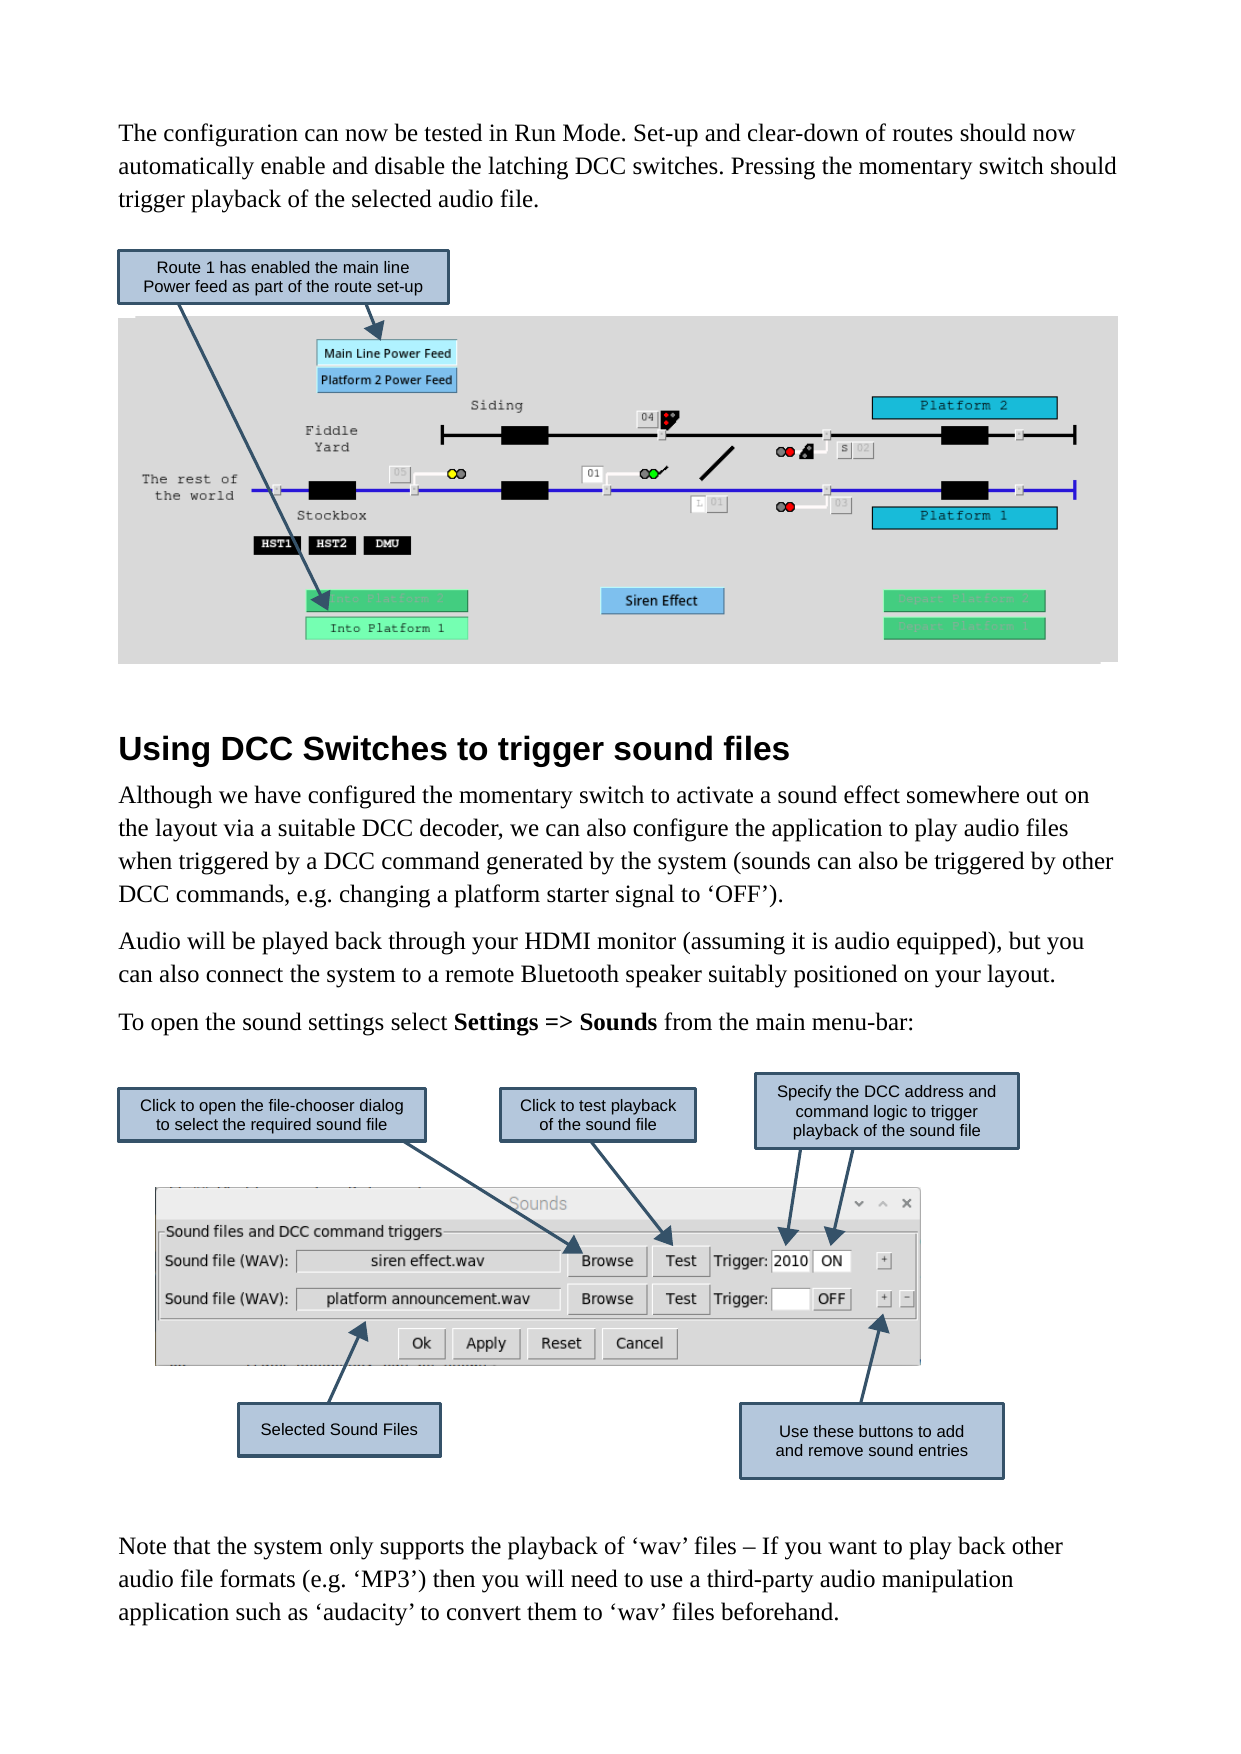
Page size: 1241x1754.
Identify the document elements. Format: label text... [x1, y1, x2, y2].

text To open the sound settings select Settings => Sounds from the main menu-bar: [118, 1007, 1122, 1036]
text Note that the system only supports the playback of ‘wav’ files – If you want to play back other audio file formats (e.g. ‘MP3’) then you will need to use a third-party audio manipulation application such as ‘audacity’ to convert them to ‘wav’ files beforehand. [118, 1531, 1122, 1626]
picture [118, 316, 1118, 664]
text Audio will be played back through your HDMI monitor (assuming it is audio equipped), but you can also connect the system to a remote Bluetooth speaker suitably positioned on your layout. [118, 926, 1122, 988]
picture [155, 1187, 921, 1366]
text The configuration can now be tested in Run Mode. Set-up and clear-down of routes should now automatically enable and disable the latching DCC switches. Pressing the momentary switch should trigger playback of the selected audio file. [118, 118, 1122, 213]
text Although we have configured the momentary switch to activate a sound effect somewhere out on the layout via a suitable DCC decoder, we can also configure the application to play audio files when triggered by a DCC command generated by the system (sounds can also be triggered by other DCC commands, e.g. changing a platform starter signal to ‘OFF’). [118, 780, 1122, 908]
subtitle Using DCC Switches to trigger sound files [118, 729, 1122, 767]
